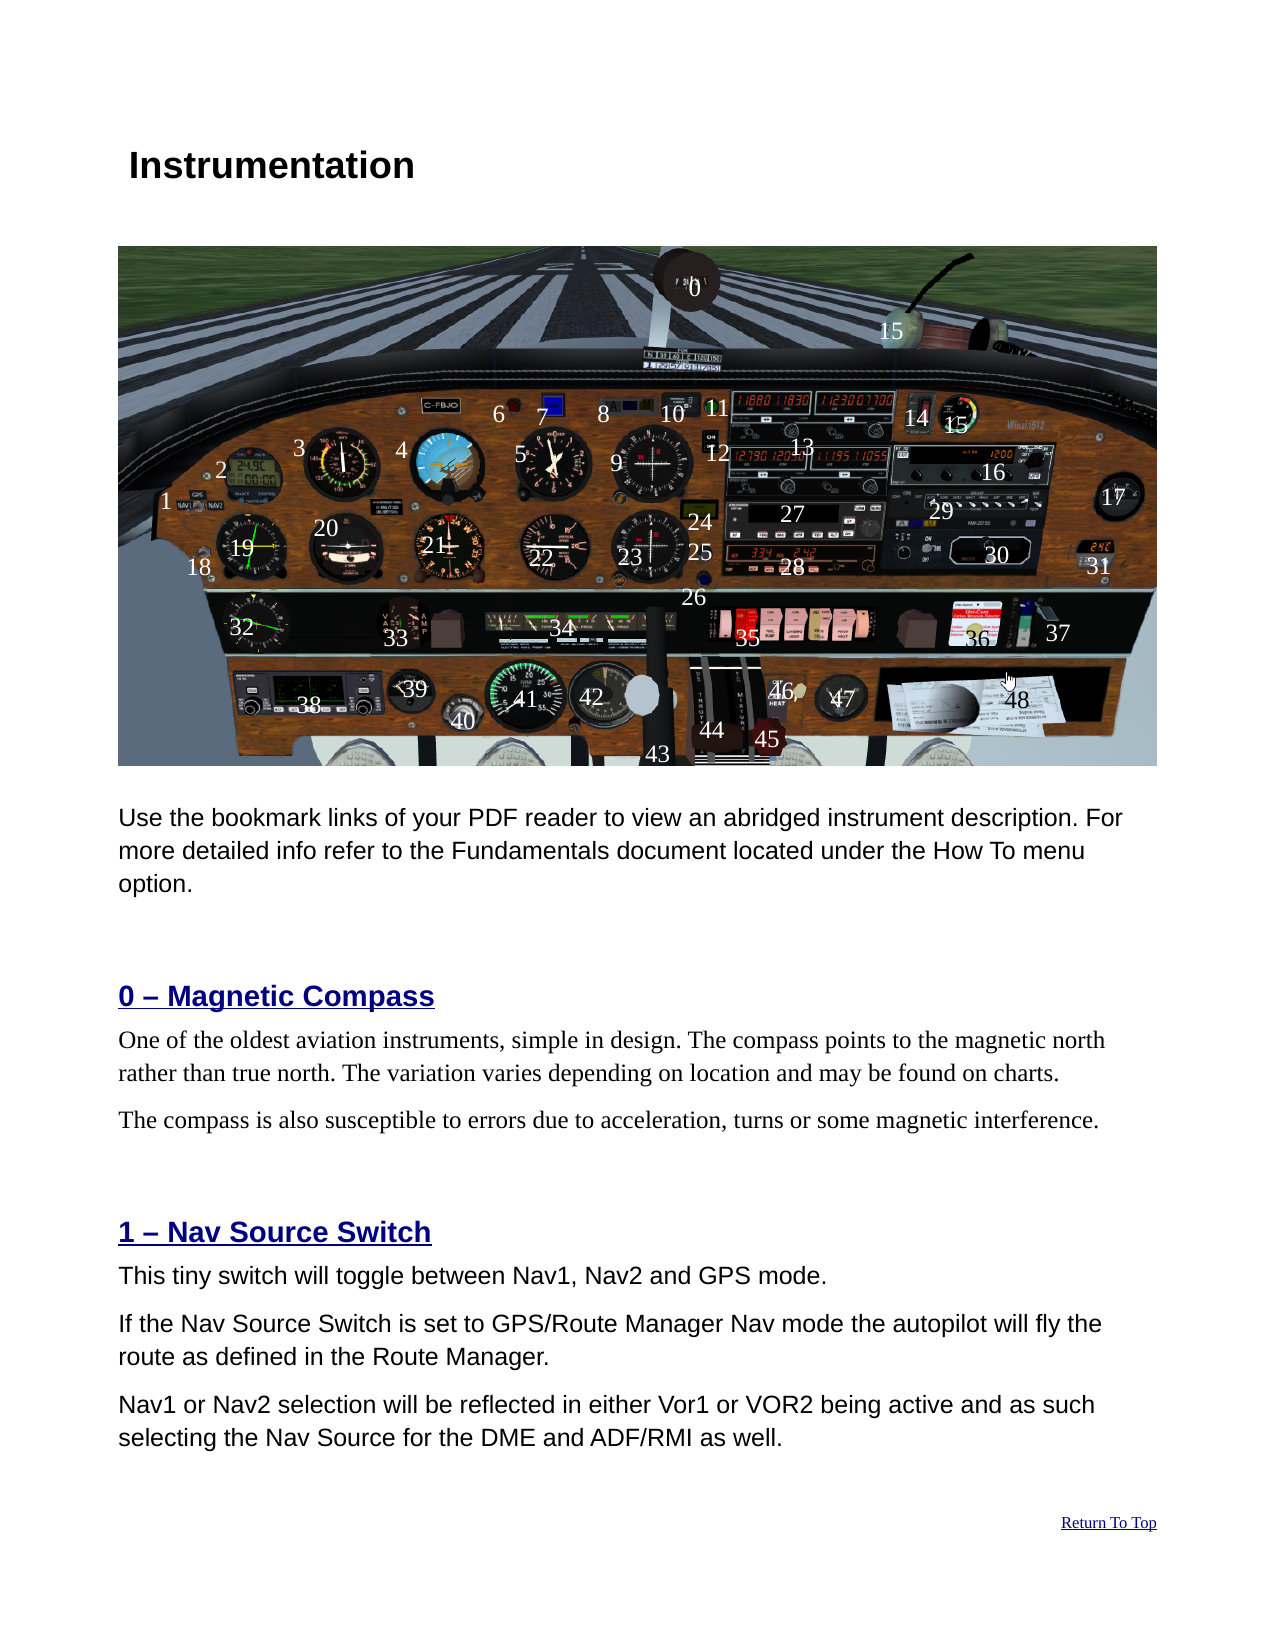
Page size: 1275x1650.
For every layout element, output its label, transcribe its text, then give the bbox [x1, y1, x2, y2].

picture [118, 246, 1157, 766]
text The compass is also susceptible to errors due to acceleration, turns or some magnetic interference. [118, 1105, 1157, 1134]
text One of the oldest aviation instruments, simple in design. The compass points to the magnetic north rather than true north. The variation varies depending on location and may be found on charts. [118, 1025, 1157, 1086]
text Nav1 or Nav2 selection will be reflected in either Vor1 or VOR2 being active and as such selecting the Nav Source for the DME and ADF/RMI as well. [118, 1389, 1157, 1451]
text Use the bookmark links of your PDF reader to view an abridged instrument description. For more detailed info refer to the Fundamentals document located under the How To menu option. [118, 766, 1157, 897]
subtitle 1 – Nav Source Switch [118, 1215, 1157, 1249]
subtitle 0 – Magnetic Compass [118, 978, 1157, 1012]
text If the Nav Source Switch is set to GPS/Route Manager Nav mode the autopilot will fly the route as defined in the Route Manager. [118, 1309, 1157, 1371]
text This tiny switch will toggle between Nav1, Nav2 and GPS mode. [118, 1261, 1157, 1290]
subtitle Instrumentation [118, 143, 1157, 187]
